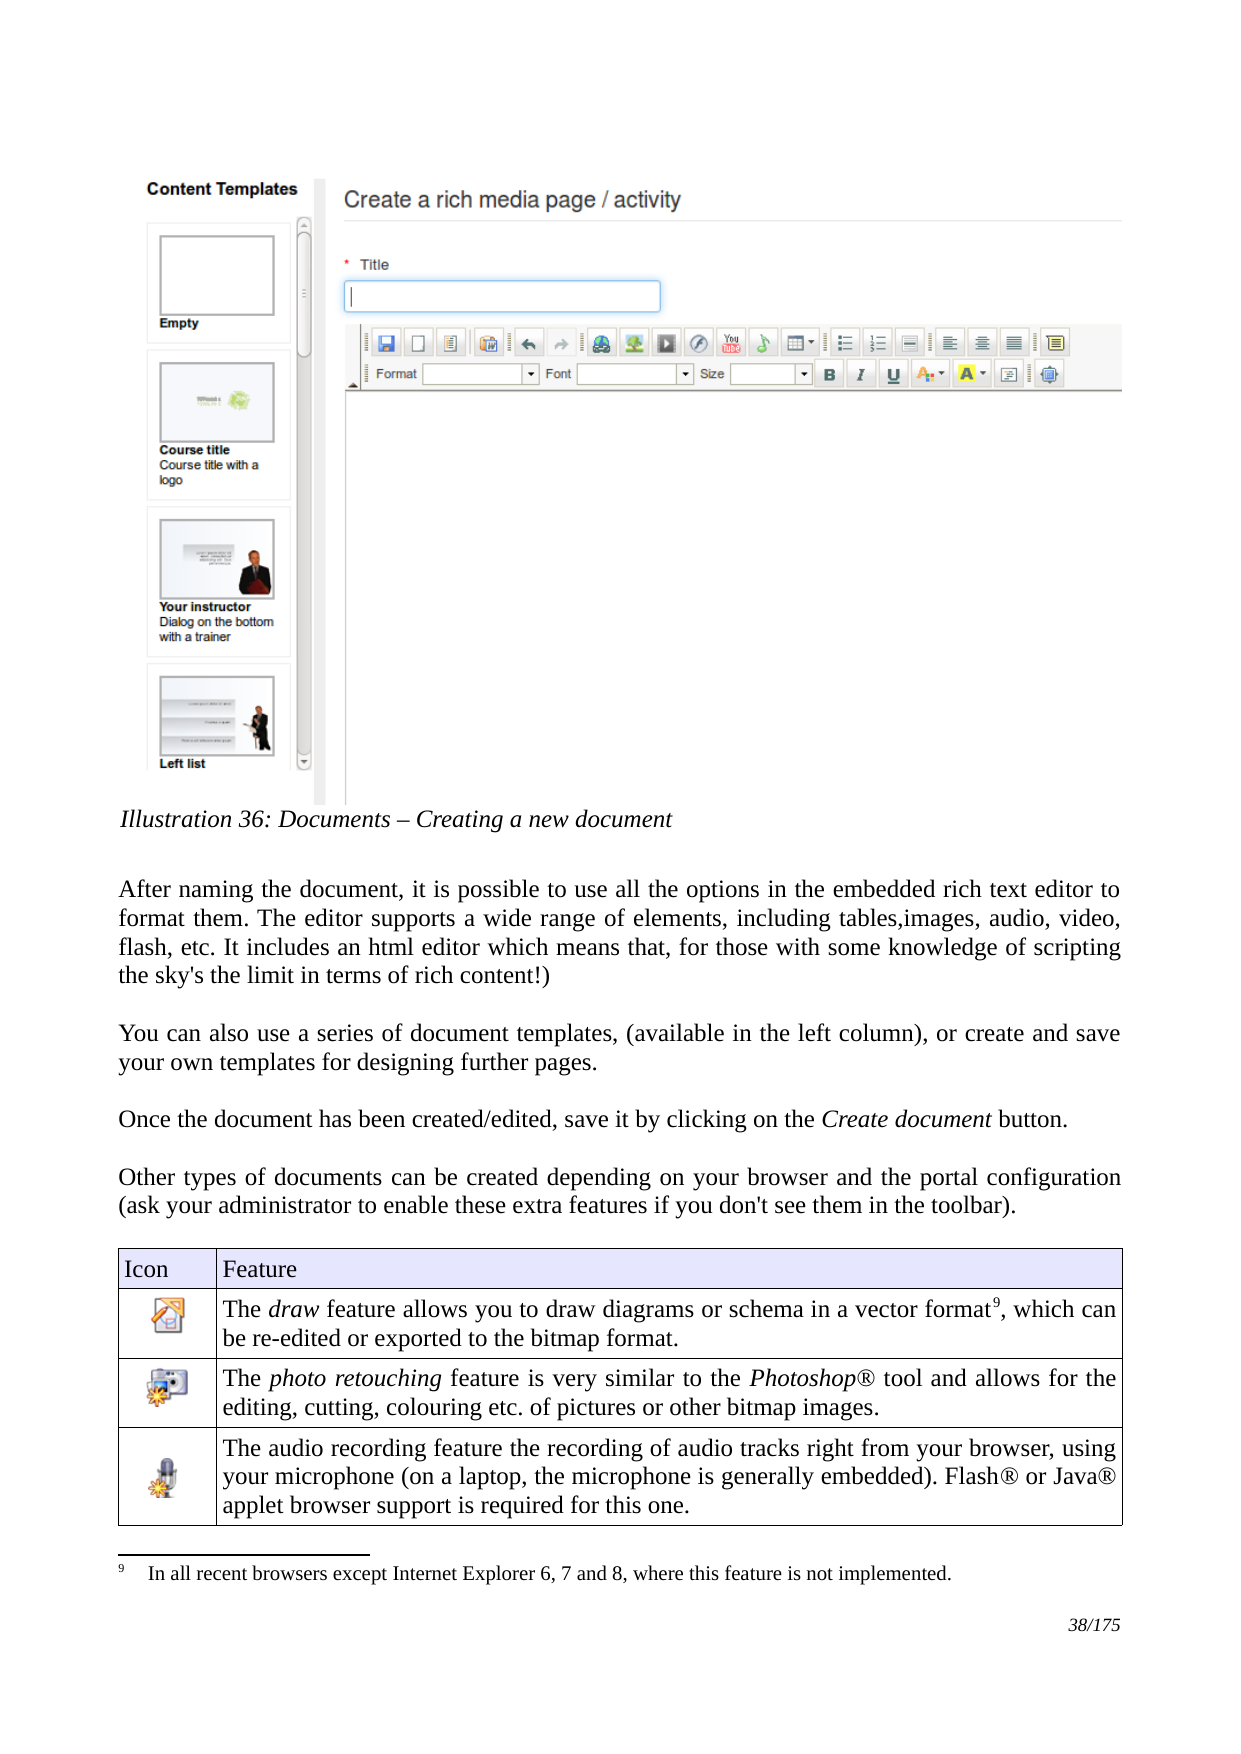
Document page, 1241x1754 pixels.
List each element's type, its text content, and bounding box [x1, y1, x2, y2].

picture [148, 1295, 187, 1335]
table_cell [119, 1359, 216, 1427]
text After naming the document, it is possible to use all the options in the embedded rich text editor to format them. The editor supports a wide range of elements, including tables,images, audio, video, flash, etc. It includes an html editor which means that, for those with some knowledge of scripting the sky's the limit in terms of rich content!) [118, 874, 1122, 989]
text Other types of documents can be created depending on your browser and the portal configuration (ask your administrator to enable these extra features if you don't see them in the toolbar). [118, 1162, 1122, 1219]
table_cell The draw feature allows you to draw diagrams or schema in a vector format, which can be re-edited or exported to the bitmap format. [217, 1289, 1122, 1357]
picture [118, 173, 1122, 805]
picture [148, 1458, 187, 1498]
table_header Feature [217, 1249, 1122, 1288]
table_cell [119, 1289, 216, 1334]
table_cell The audio recording feature the recording of audio tracks right from your browser, using your microphone (on a laptop, the microphone is generally embedded). Flash® or Java® applet browser support is required for this one. [217, 1428, 1122, 1524]
text Once the document has been created/edited, save it by clicking on the Create document button. [118, 1104, 1122, 1133]
table_cell The photo retouching feature is very similar to the Photoshop® tool and allows for the editing, cutting, colouring etc. of pictures or other bitmap images. [217, 1359, 1122, 1427]
text You can also use a series of document templates, (available in the left column), or create and save your own templates for designing further pages. [118, 1018, 1122, 1075]
table_cell [119, 1335, 216, 1357]
table_header Icon [119, 1249, 216, 1288]
text Illustration 36: Documents – Creating a new document [120, 805, 1120, 833]
picture [146, 1365, 188, 1407]
table_cell [119, 1428, 216, 1524]
